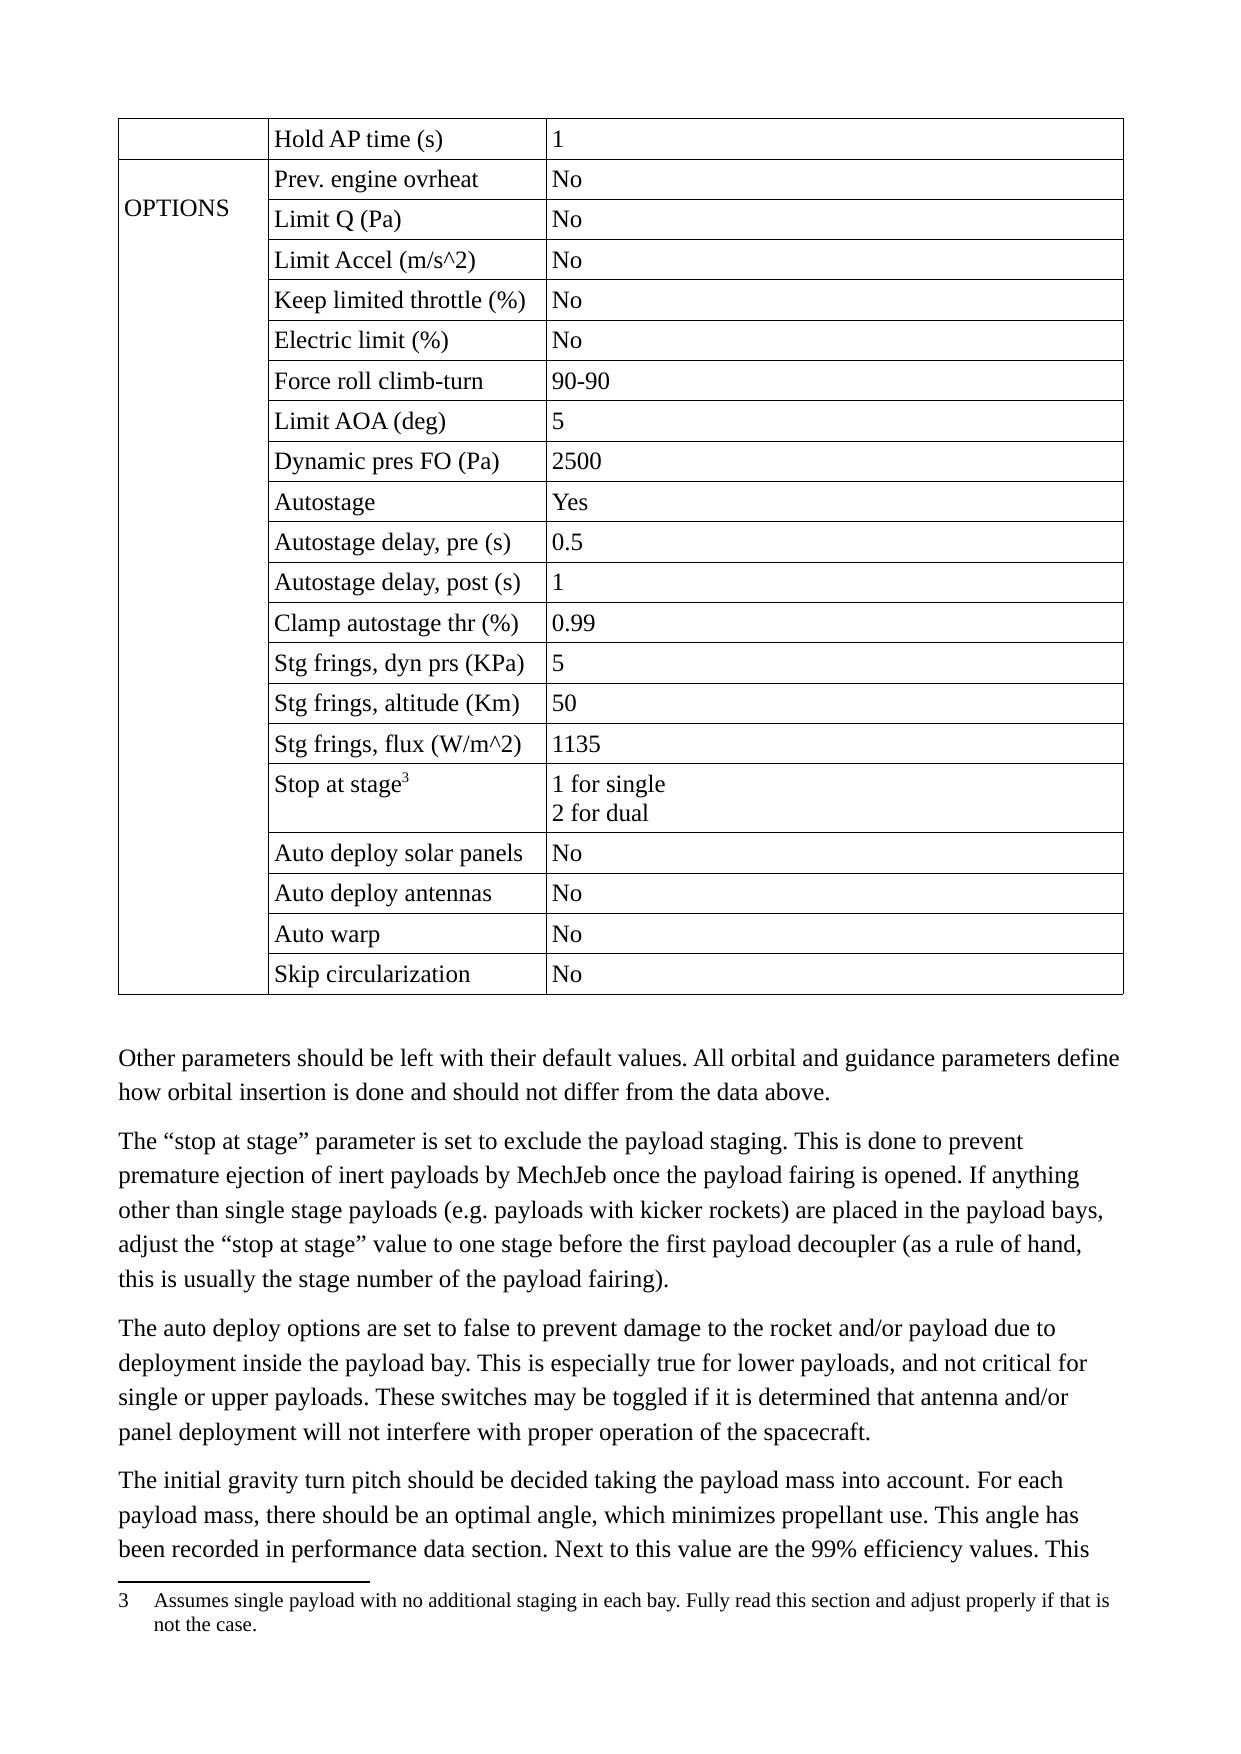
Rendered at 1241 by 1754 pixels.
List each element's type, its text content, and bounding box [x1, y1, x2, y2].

table_cell No [547, 321, 1123, 360]
table_cell No [547, 874, 1123, 913]
table_cell Autostage [269, 482, 546, 521]
table_cell 1 [547, 563, 1123, 602]
table_cell Prev. engine ovrheat [269, 160, 546, 199]
table_cell OPTIONS [119, 160, 268, 993]
table_cell Yes [547, 482, 1123, 521]
table_cell Stop at stage [269, 764, 546, 832]
table_cell Limit Accel (m/s^2) [269, 240, 546, 279]
table_cell Keep limited throttle (%) [269, 280, 546, 320]
table_cell 0.5 [547, 522, 1123, 562]
table_cell Auto warp [269, 914, 546, 953]
table_cell No [547, 160, 1123, 199]
table_cell 2500 [547, 442, 1123, 481]
table_cell Autostage delay, post (s) [269, 563, 546, 602]
table_cell No [547, 200, 1123, 239]
table_cell 5 [547, 643, 1123, 682]
table_cell Limit Q (Pa) [269, 200, 546, 239]
table_cell No [547, 954, 1123, 993]
table_cell 0.99 [547, 603, 1123, 642]
table_cell No [547, 833, 1123, 872]
table_cell Skip circularization [269, 954, 546, 993]
table_cell 1 for single 2 for dual [547, 764, 1123, 832]
table_cell 50 [547, 684, 1123, 723]
text The “stop at stage” parameter is set to exclude the payload staging. This is done to prevent premature ejection of inert payloads by MechJeb once the payload fairing is opened. If anything other than single stage payloads (e.g. payloads with kicker rockets) are placed in the payload bays, adjust the “stop at stage” value to one stage before the first payload decoupler (as a rule of hand, this is usually the stage number of the payload fairing). [118, 1126, 1122, 1293]
text Other parameters should be left with their default values. All orbital and guidance parameters define how orbital insertion is done and should not differ from the data above. [118, 1043, 1122, 1106]
table_cell Hold AP time (s) [269, 119, 546, 158]
table_cell Electric limit (%) [269, 321, 546, 360]
table_cell Stg frings, altitude (Km) [269, 684, 546, 723]
table_cell Clamp autostage thr (%) [269, 603, 546, 642]
table_cell Dynamic pres FO (Pa) [269, 442, 546, 481]
table_cell 1135 [547, 724, 1123, 763]
table_cell No [547, 914, 1123, 953]
table_cell No [547, 240, 1123, 279]
table_cell [119, 119, 268, 158]
table_cell 1 [547, 119, 1123, 158]
table_cell Stg frings, flux (W/m^2) [269, 724, 546, 763]
table_cell Auto deploy antennas [269, 874, 546, 913]
table_cell 90-90 [547, 361, 1123, 400]
table_cell 5 [547, 401, 1123, 441]
text The auto deploy options are set to false to prevent damage to the rocket and/or payload due to deployment inside the payload bay. This is especially true for lower payloads, and not critical for single or upper payloads. These switches may be toggled if it is determined that antenna and/or panel deployment will not interfere with proper operation of the spacecraft. [118, 1313, 1122, 1445]
table_cell Auto deploy solar panels [269, 833, 546, 872]
table_cell No [547, 280, 1123, 320]
text The initial gravity turn pitch should be decided taking the payload mass into account. For each payload mass, there should be an optimal angle, which minimizes propellant use. This angle has been recorded in performance data section. Next to this value are the 99% efficiency values. This [118, 1466, 1122, 1563]
table_cell Autostage delay, pre (s) [269, 522, 546, 562]
table_cell Force roll climb-turn [269, 361, 546, 400]
table_cell Stg frings, dyn prs (KPa) [269, 643, 546, 682]
table_cell Limit AOA (deg) [269, 401, 546, 441]
